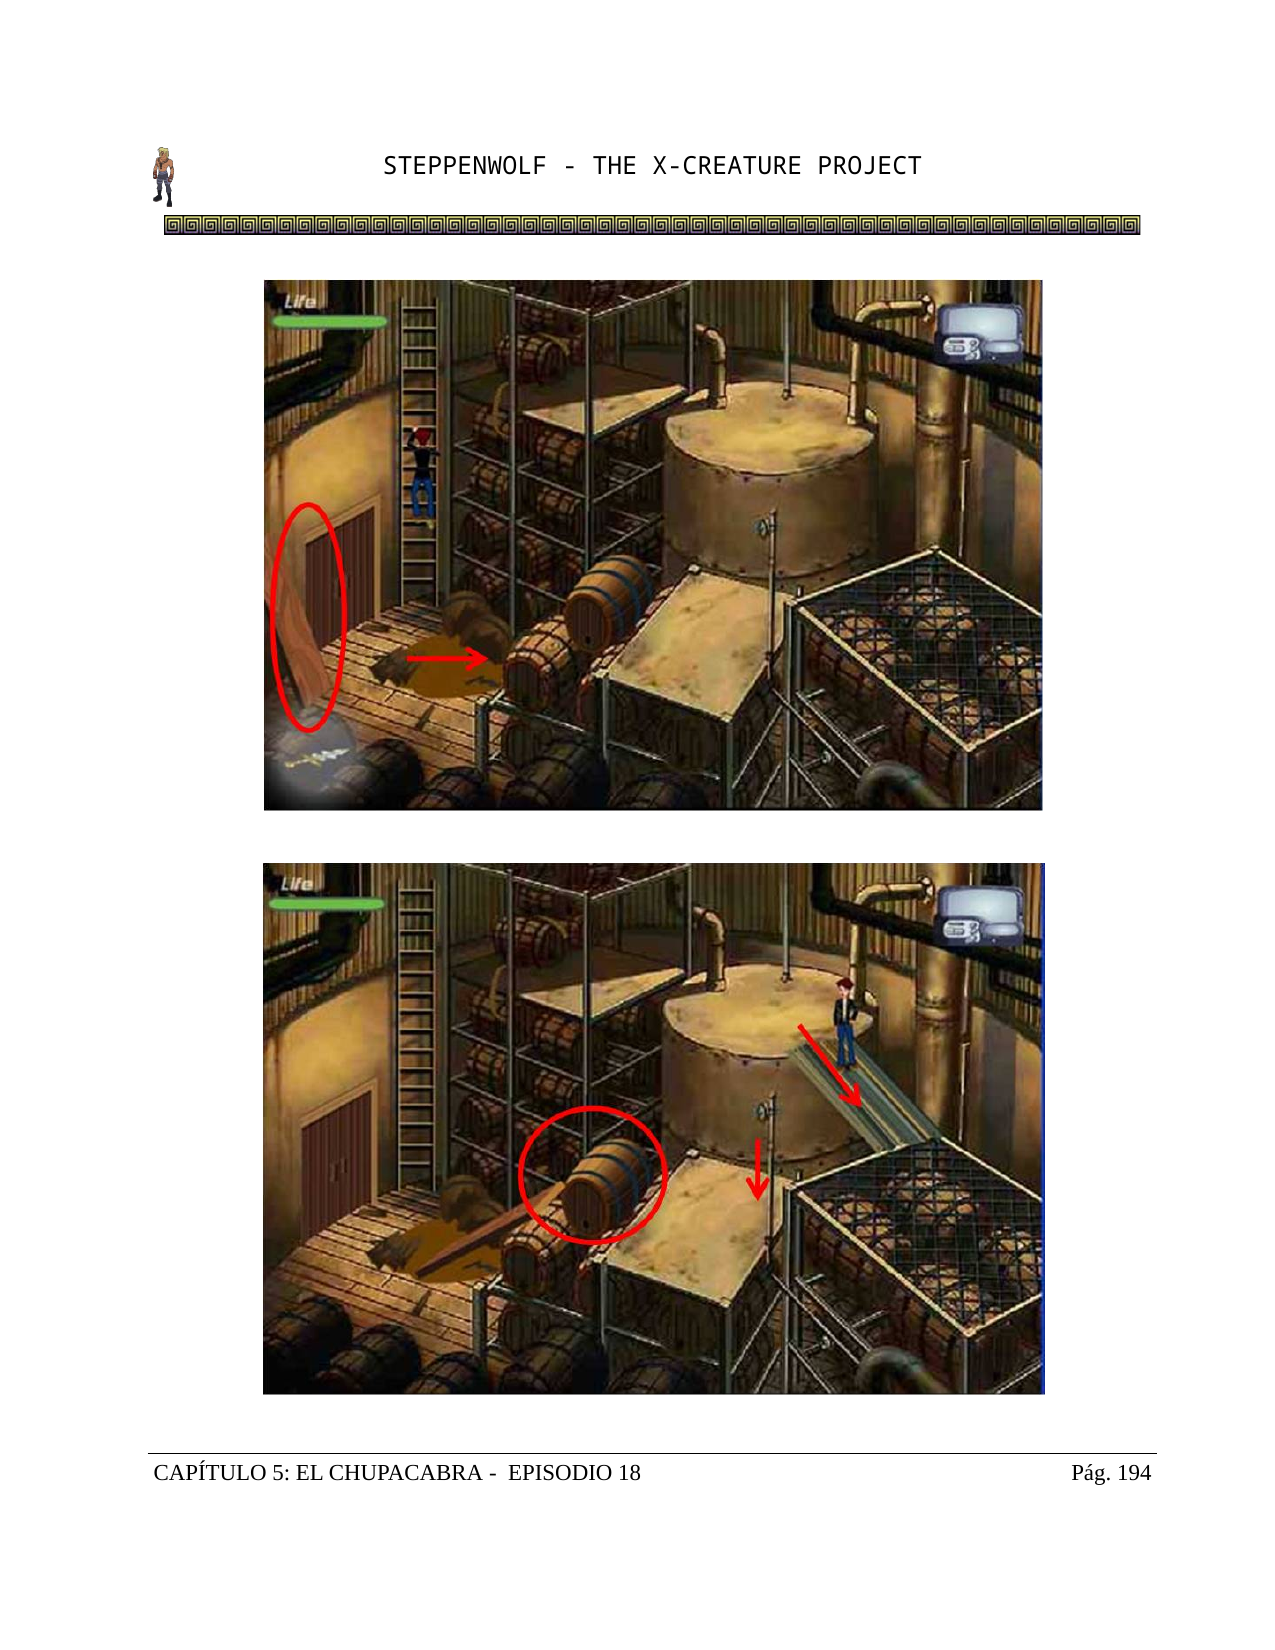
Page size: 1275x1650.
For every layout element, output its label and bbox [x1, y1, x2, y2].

picture [263, 279, 1043, 811]
picture [262, 863, 1045, 1395]
picture [147, 147, 181, 207]
picture [164, 215, 1141, 235]
